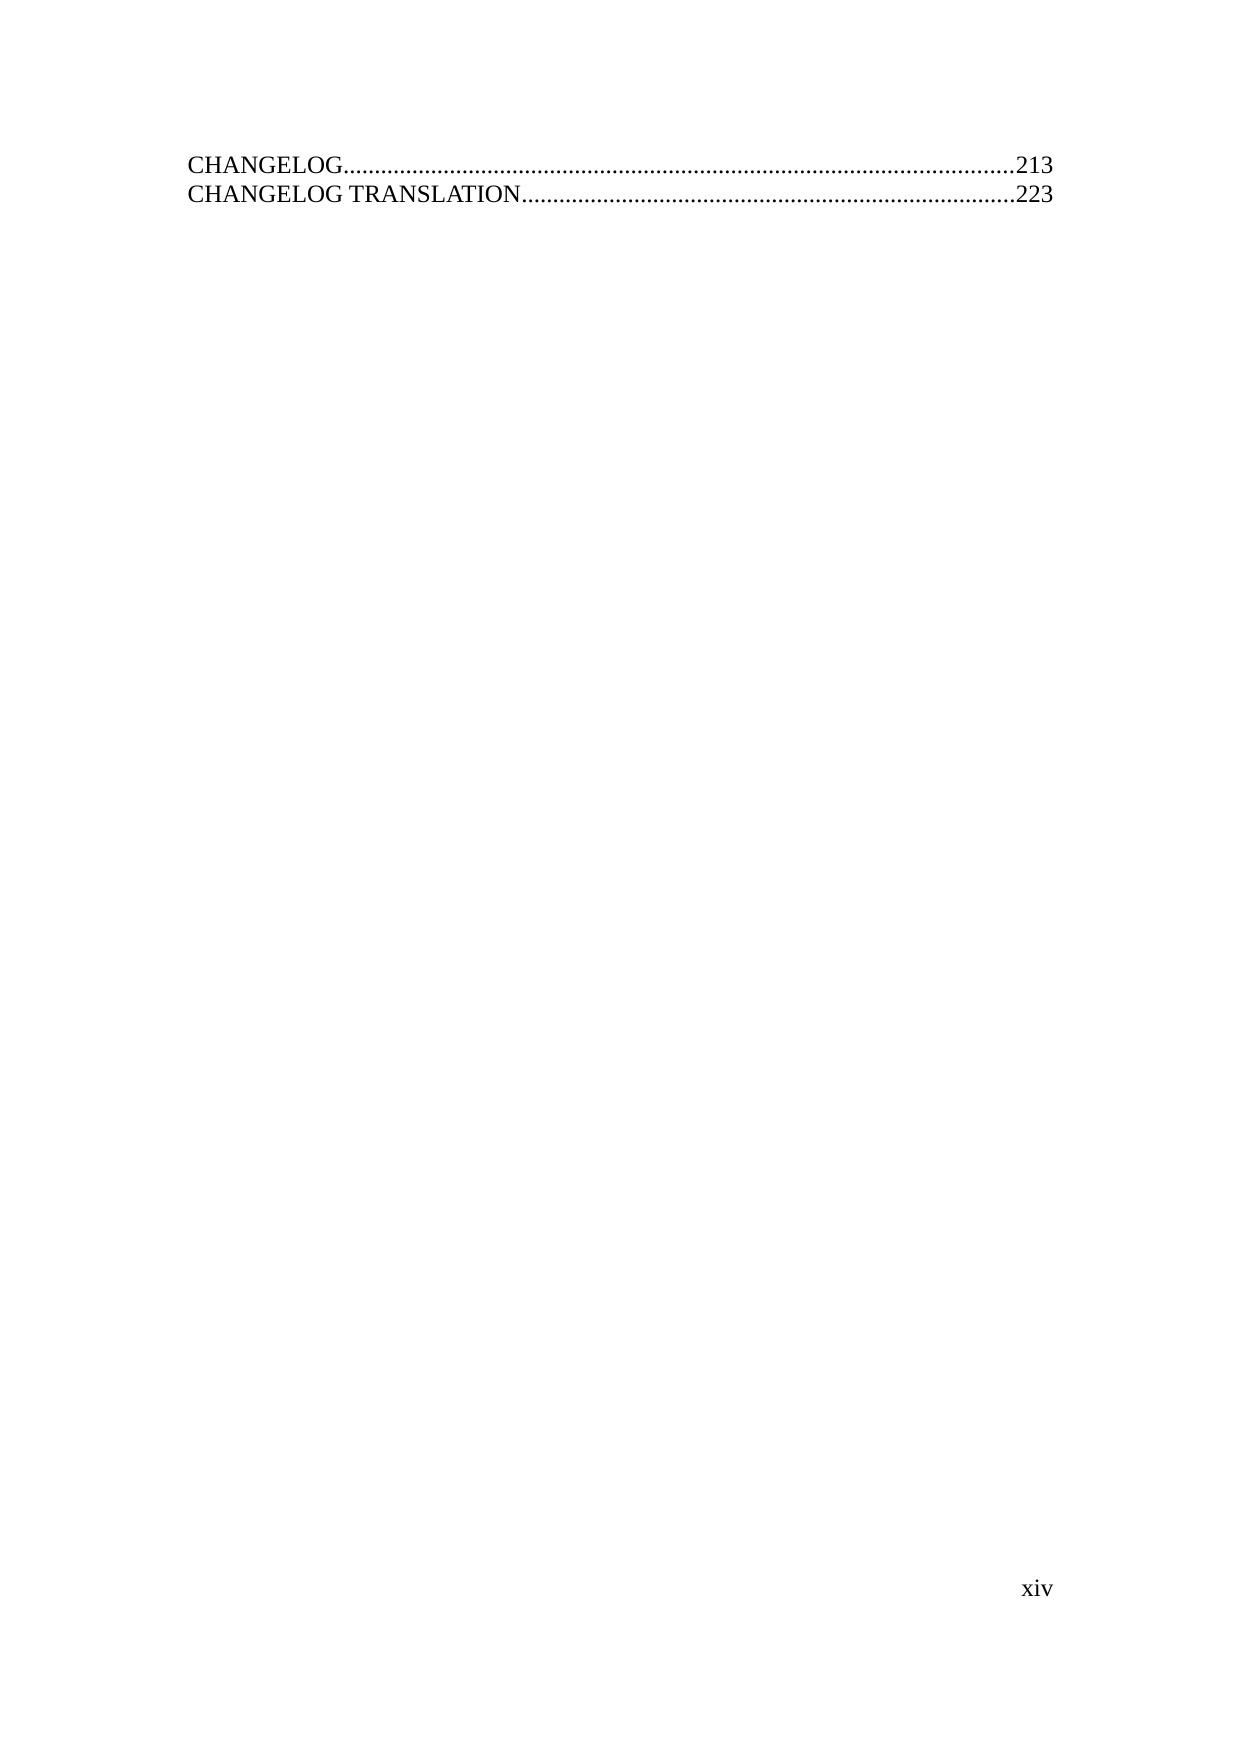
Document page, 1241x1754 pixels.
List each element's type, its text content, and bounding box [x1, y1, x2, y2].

text CHANGELOG 213 [187, 150, 1053, 179]
text CHANGELOG TRANSLATION 223 [187, 179, 1053, 207]
